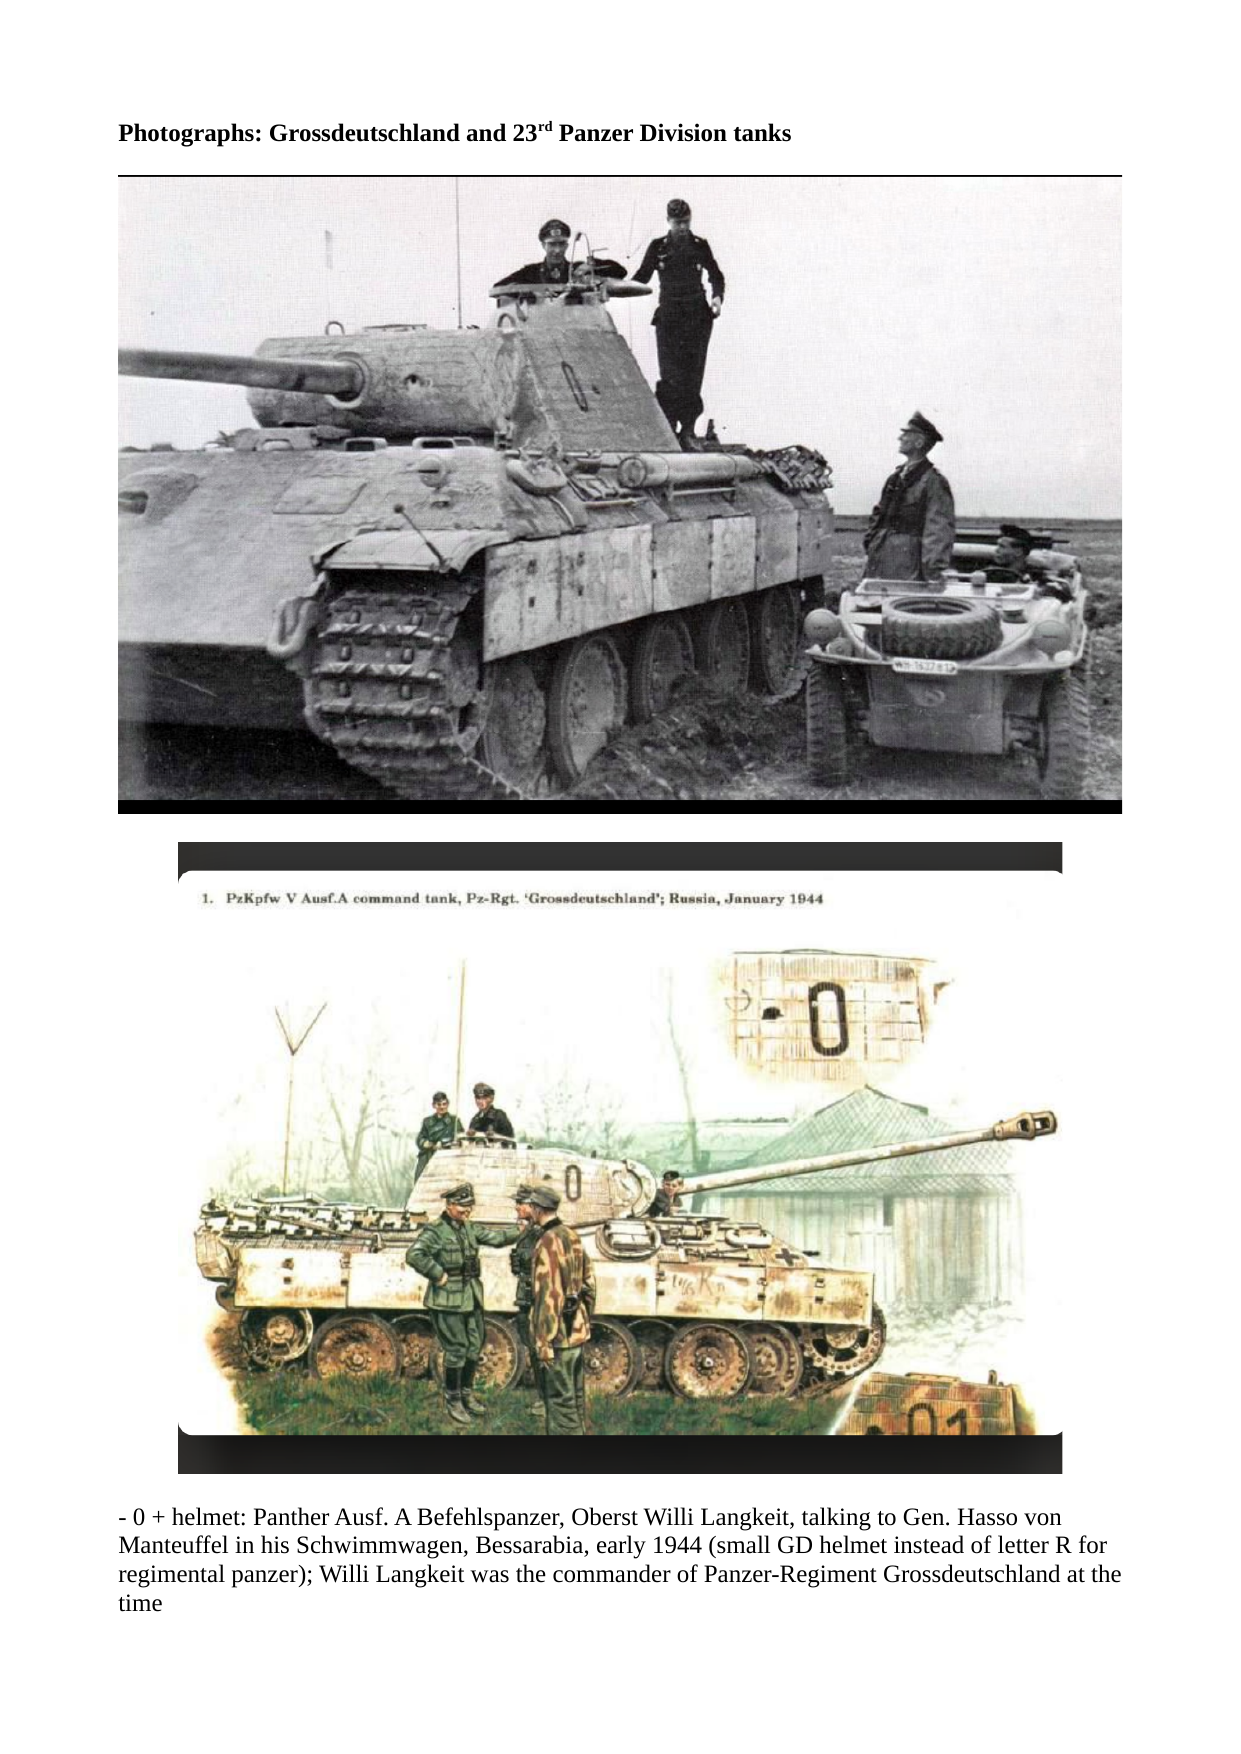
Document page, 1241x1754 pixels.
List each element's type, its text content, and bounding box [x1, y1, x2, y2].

text Photographs: Grossdeutschland and 23rd Panzer Division tanks [118, 118, 1122, 147]
picture [178, 842, 1063, 1474]
picture [118, 175, 1123, 814]
text - 0 + helmet: Panther Ausf. A Befehlspanzer, Oberst Willi Langkeit, talking to Gen. Hasso von Manteuffel in his Schwimmwagen, Bessarabia, early 1944 (small GD helmet instead of letter R for regimental panzer); Willi Langkeit was the commander of Panzer-Regiment Grossdeutschland at the time [118, 1502, 1122, 1617]
